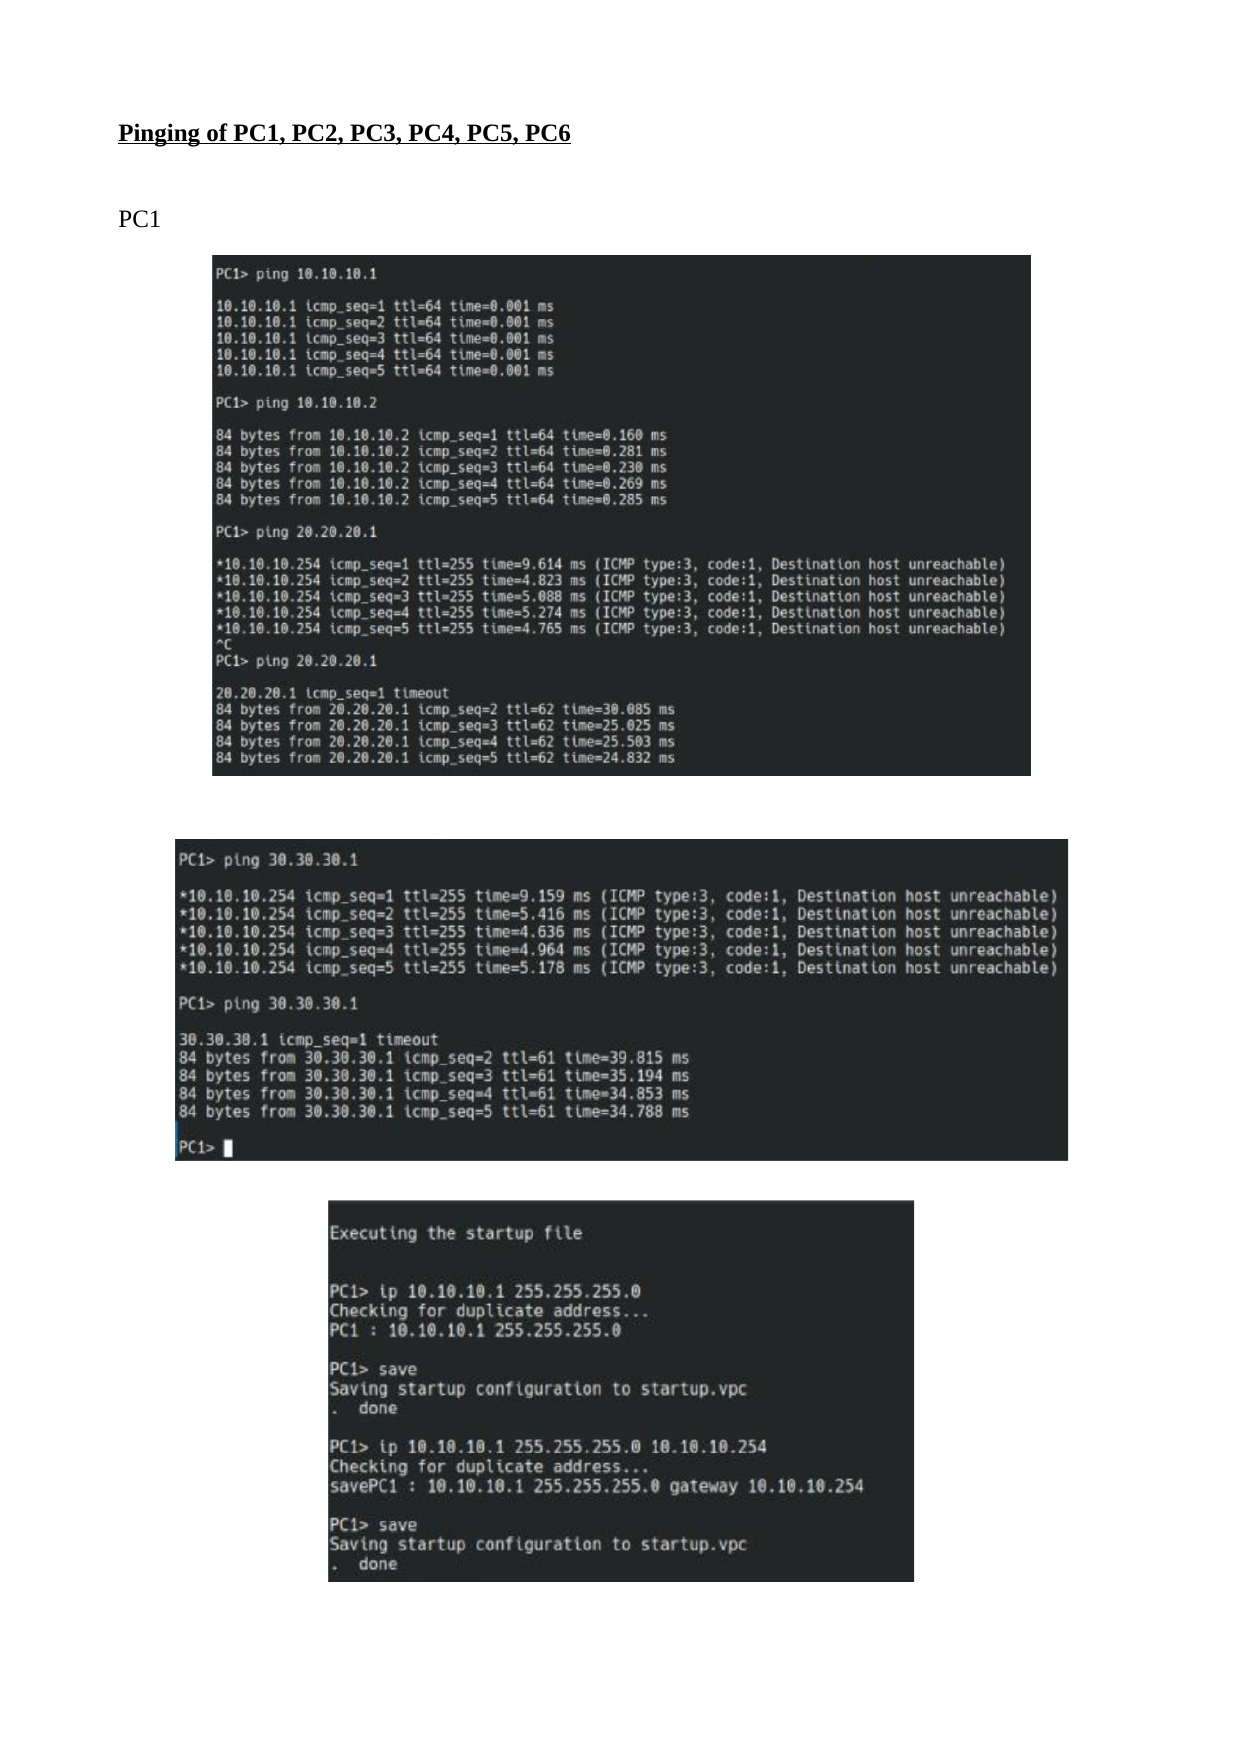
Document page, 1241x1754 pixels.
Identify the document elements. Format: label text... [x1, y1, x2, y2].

text Pinging of PC1, PC2, PC3, PC4, PC5, PC6 [118, 118, 1122, 147]
picture [326, 1199, 505, 1582]
text PC1 [118, 204, 1122, 233]
picture [172, 839, 1069, 1173]
picture [209, 255, 1031, 776]
